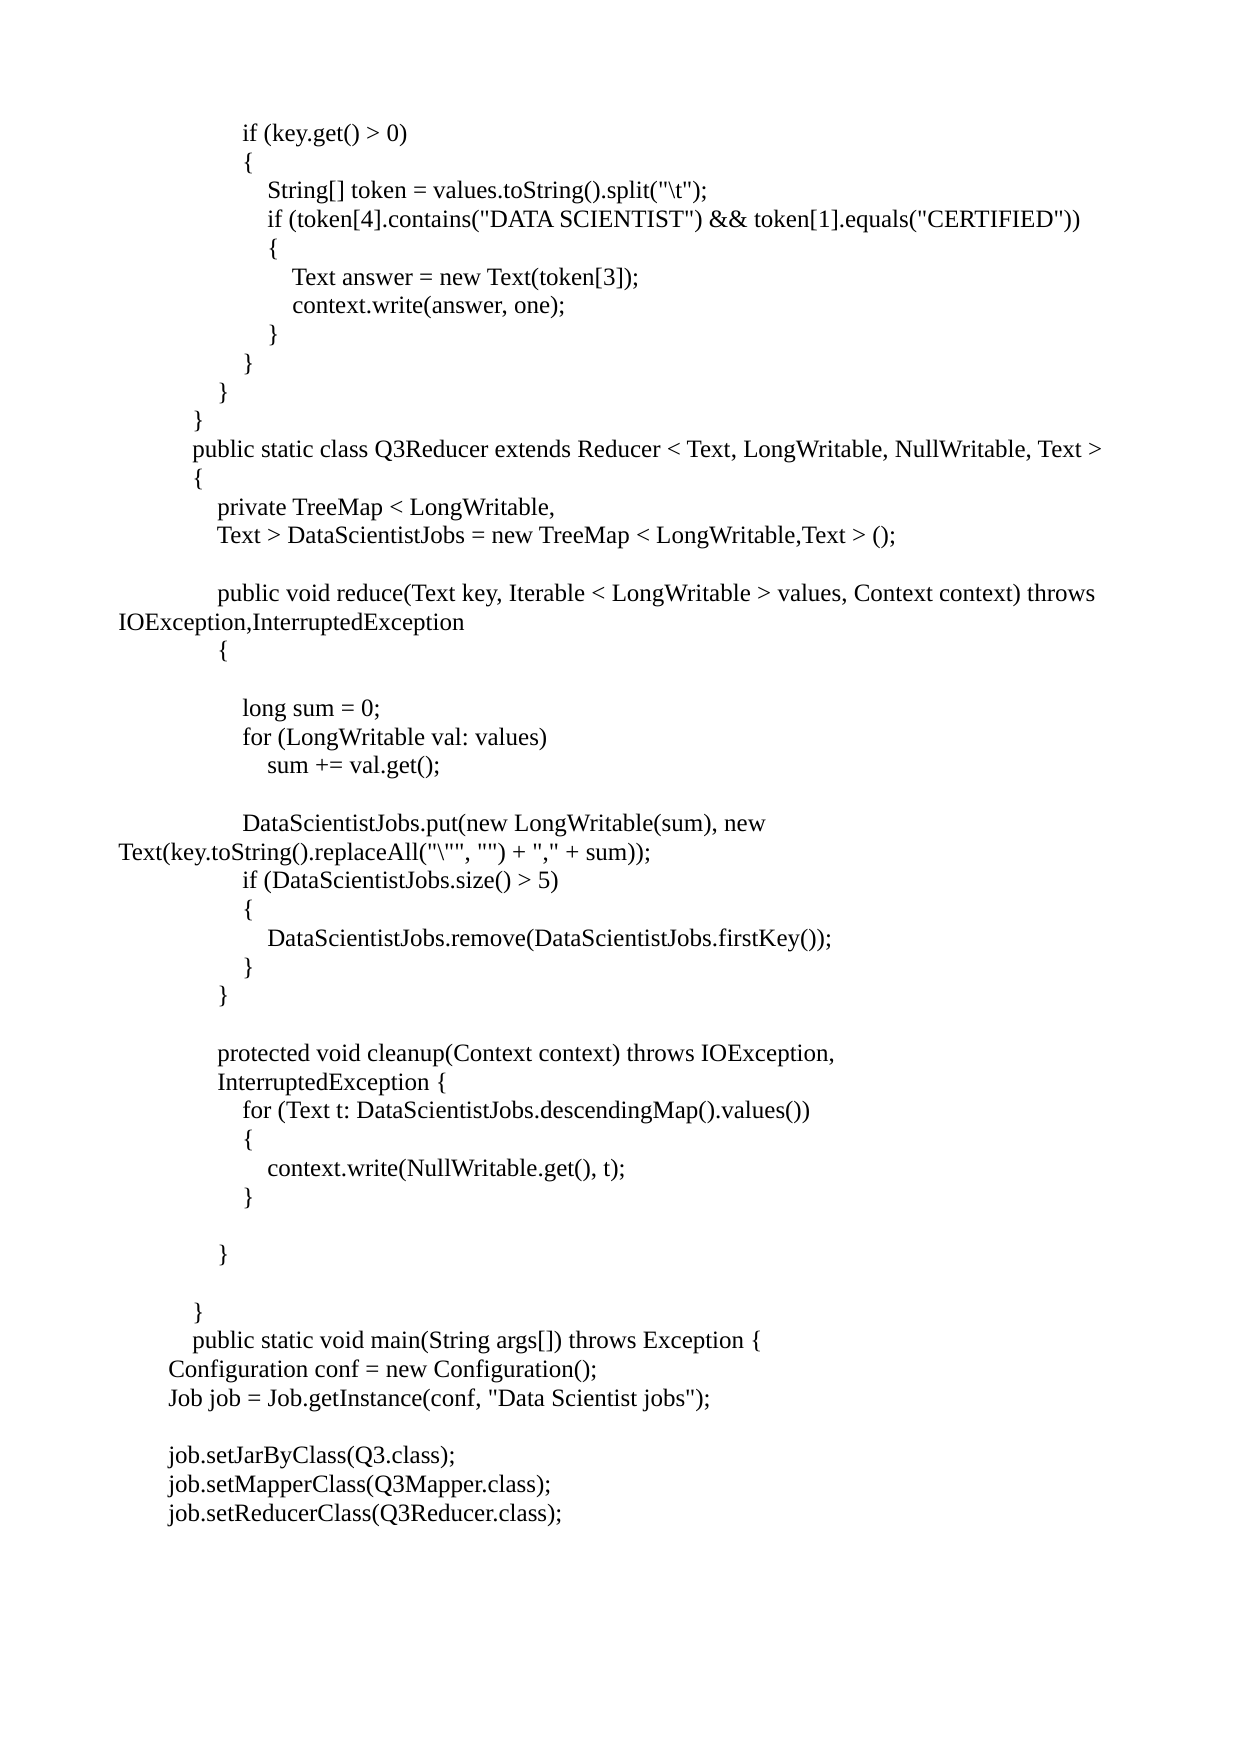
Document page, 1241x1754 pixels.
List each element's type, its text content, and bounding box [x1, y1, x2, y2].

text context.write(NullWritable.get(), t); [118, 1153, 1122, 1182]
text } [118, 377, 1122, 406]
text for (LongWritable val: values) [118, 722, 1122, 751]
text if (key.get() > 0) [118, 118, 1122, 147]
text long sum = 0; [118, 693, 1122, 722]
text if (DataScientistJobs.size() > 5) [118, 866, 1122, 894]
text protected void cleanup(Context context) throws IOException, [118, 1038, 1122, 1067]
text { [118, 147, 1122, 176]
text { [118, 636, 1122, 664]
text sum += val.get(); [118, 751, 1122, 779]
text } [118, 1239, 1122, 1268]
text public static class Q3Reducer extends Reducer < Text, LongWritable, NullWritable, Text > [118, 434, 1122, 463]
text } [118, 319, 1122, 348]
text DataScientistJobs.remove(DataScientistJobs.firstKey()); [118, 923, 1122, 952]
text context.write(answer, one); [118, 291, 1122, 319]
text job.setMapperClass(Q3Mapper.class); [118, 1469, 1122, 1498]
text job.setReducerClass(Q3Reducer.class); [118, 1498, 1122, 1527]
text } [118, 406, 1122, 434]
text DataScientistJobs.put(new LongWritable(sum), new Text(key.toString().replaceAll("\"", "") + "," + sum)); [118, 808, 1122, 866]
text public static void main(String args[]) throws Exception { [118, 1326, 1122, 1354]
text { [118, 1124, 1122, 1153]
text } [118, 952, 1122, 981]
text { [118, 463, 1122, 492]
text Configuration conf = new Configuration(); [118, 1354, 1122, 1383]
text } [118, 1182, 1122, 1211]
text if (token[4].contains("DATA SCIENTIST") && token[1].equals("CERTIFIED")) [118, 204, 1122, 233]
text { [118, 894, 1122, 923]
text } [118, 1297, 1122, 1326]
text Text > DataScientistJobs = new TreeMap < LongWritable,Text > (); [118, 521, 1122, 549]
text job.setJarByClass(Q3.class); [118, 1441, 1122, 1469]
text Text answer = new Text(token[3]); [118, 262, 1122, 291]
text for (Text t: DataScientistJobs.descendingMap().values()) [118, 1096, 1122, 1124]
text } [118, 981, 1122, 1009]
text InterruptedException { [118, 1067, 1122, 1096]
text private TreeMap < LongWritable, [118, 492, 1122, 521]
text String[] token = values.toString().split("\t"); [118, 176, 1122, 204]
text { [118, 233, 1122, 262]
text } [118, 348, 1122, 377]
text public void reduce(Text key, Iterable < LongWritable > values, Context context) throws IOException,InterruptedException [118, 578, 1122, 636]
text Job job = Job.getInstance(conf, "Data Scientist jobs"); [118, 1383, 1122, 1412]
